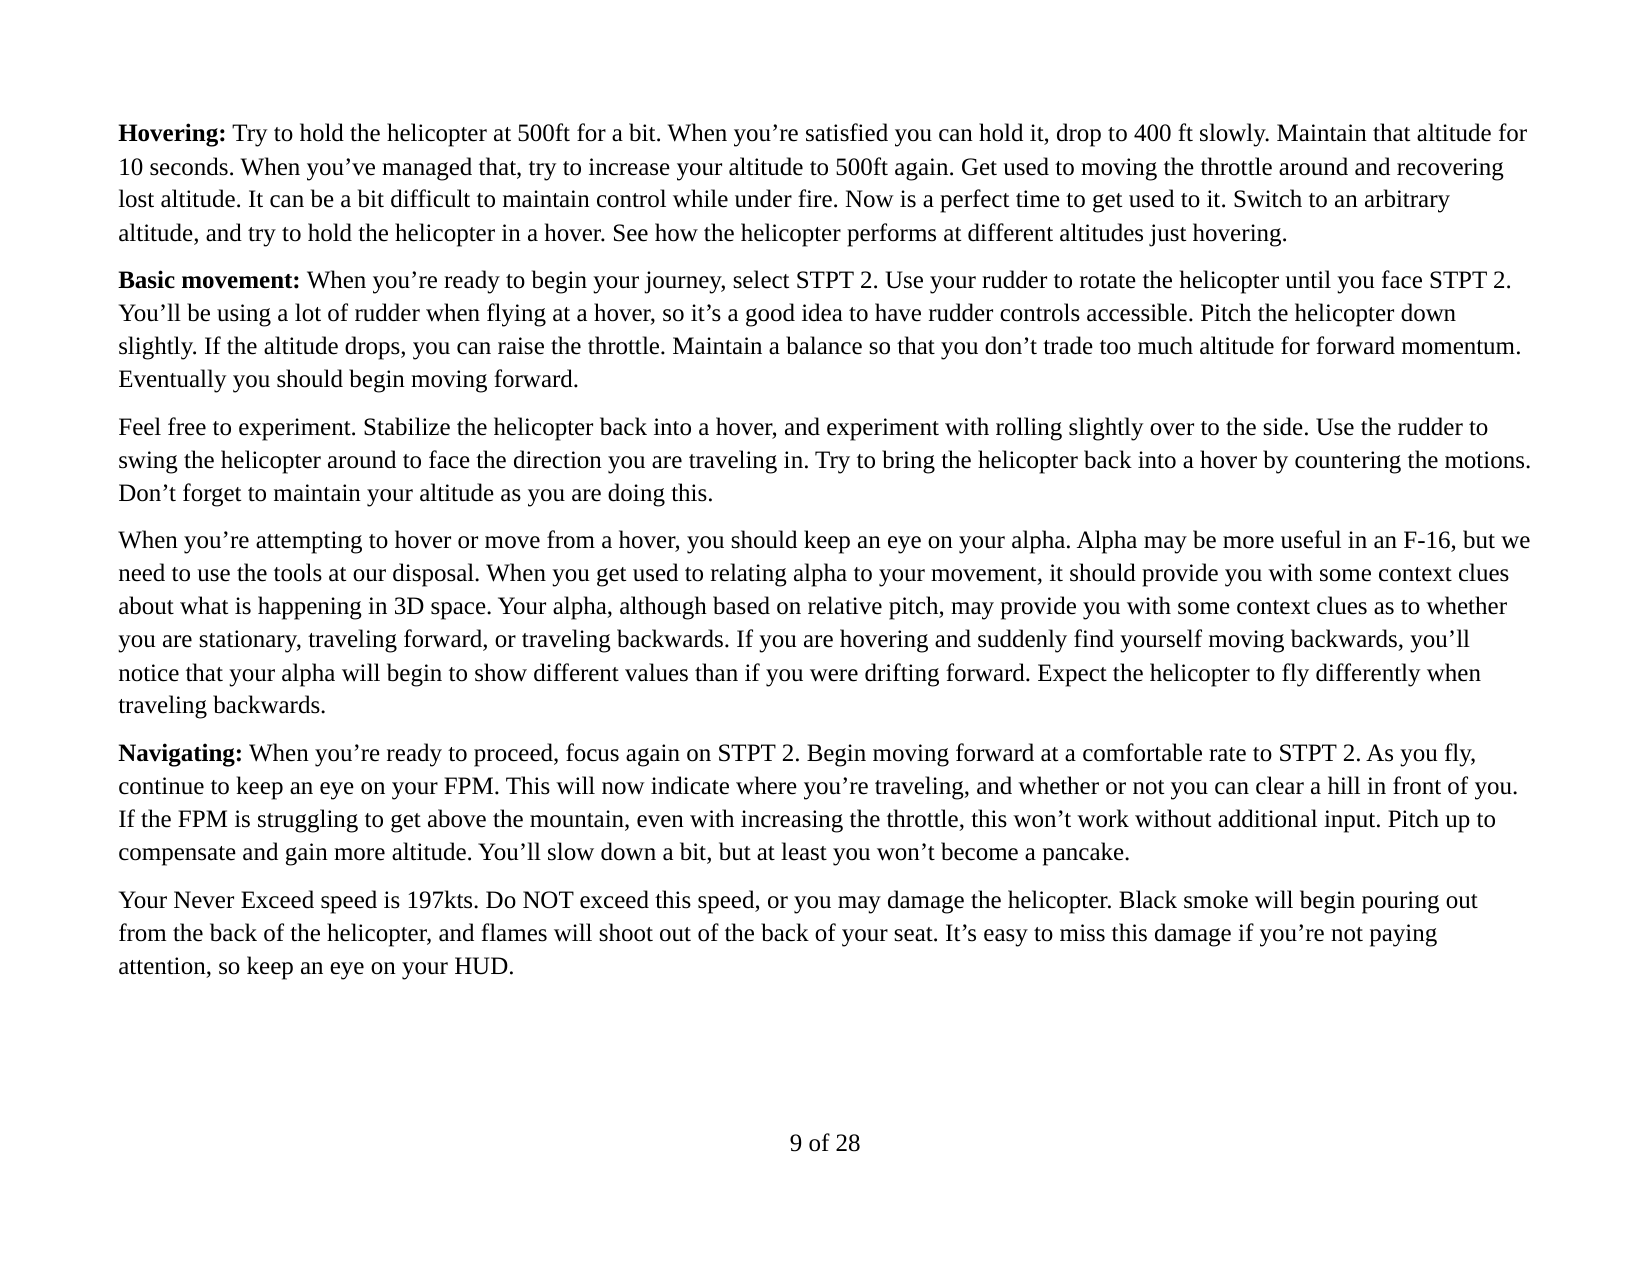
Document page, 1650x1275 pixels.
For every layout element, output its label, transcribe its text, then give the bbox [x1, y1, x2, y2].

text Hovering: Try to hold the helicopter at 500ft for a bit. When you’re satisfied you can hold it, drop to 400 ft slowly. Maintain that altitude for 10 seconds. When you’ve managed that, try to increase your altitude to 500ft again. Get used to moving the throttle around and recovering lost altitude. It can be a bit difficult to maintain control while under fire. Now is a perfect time to get used to it. Switch to an arbitrary altitude, and try to hold the helicopter in a hover. See how the helicopter performs at different altitudes just hovering. [118, 118, 1532, 246]
text Navigating: When you’re ready to proceed, focus again on STPT 2. Begin moving forward at a comfortable rate to STPT 2. As you fly, continue to keep an eye on your FPM. This will now indicate where you’re traveling, and whether or not you can clear a hill in front of you. If the FPM is struggling to get above the mountain, even with increasing the throttle, this won’t work without additional input. Pitch up to compensate and gain more altitude. You’ll slow down a bit, but at least you won’t become a pancake. [118, 738, 1532, 866]
text When you’re attempting to hover or move from a hover, you should keep an eye on your alpha. Alpha may be more useful in an F-16, but we need to use the tools at our disposal. When you get used to relating alpha to your movement, it should provide you with some context clues about what is happening in 3D space. Your alpha, although based on relative pitch, may provide you with some context clues as to whether you are stationary, traveling forward, or traveling backwards. If you are hovering and suddenly find yourself moving backwards, you’ll notice that your alpha will begin to show different values than if you were drifting forward. Expect the helicopter to fly differently when traveling backwards. [118, 526, 1532, 719]
text Basic movement: When you’re ready to begin your journey, select STPT 2. Use your rudder to rotate the helicopter until you face STPT 2. You’ll be using a lot of rudder when flying at a hover, so it’s a good idea to have rudder controls accessible. Pitch the helicopter down slightly. If the altitude drops, you can raise the throttle. Maintain a balance so that you don’t trade too much altitude for forward momentum. Eventually you should begin moving forward. [118, 265, 1532, 393]
text Your Never Exceed speed is 197kts. Do NOT exceed this speed, or you may damage the helicopter. Black smoke will begin pouring out from the back of the helicopter, and flames will shoot out of the back of your seat. It’s easy to miss this damage if you’re not paying attention, so keep an eye on your HUD. [118, 885, 1532, 980]
text Feel free to experiment. Stabilize the helicopter back into a hover, and experiment with rolling slightly over to the side. Use the rudder to swing the helicopter around to face the direction you are traveling in. Try to bring the helicopter back into a hover by countering the motions. Don’t forget to maintain your altitude as you are doing this. [118, 412, 1532, 507]
